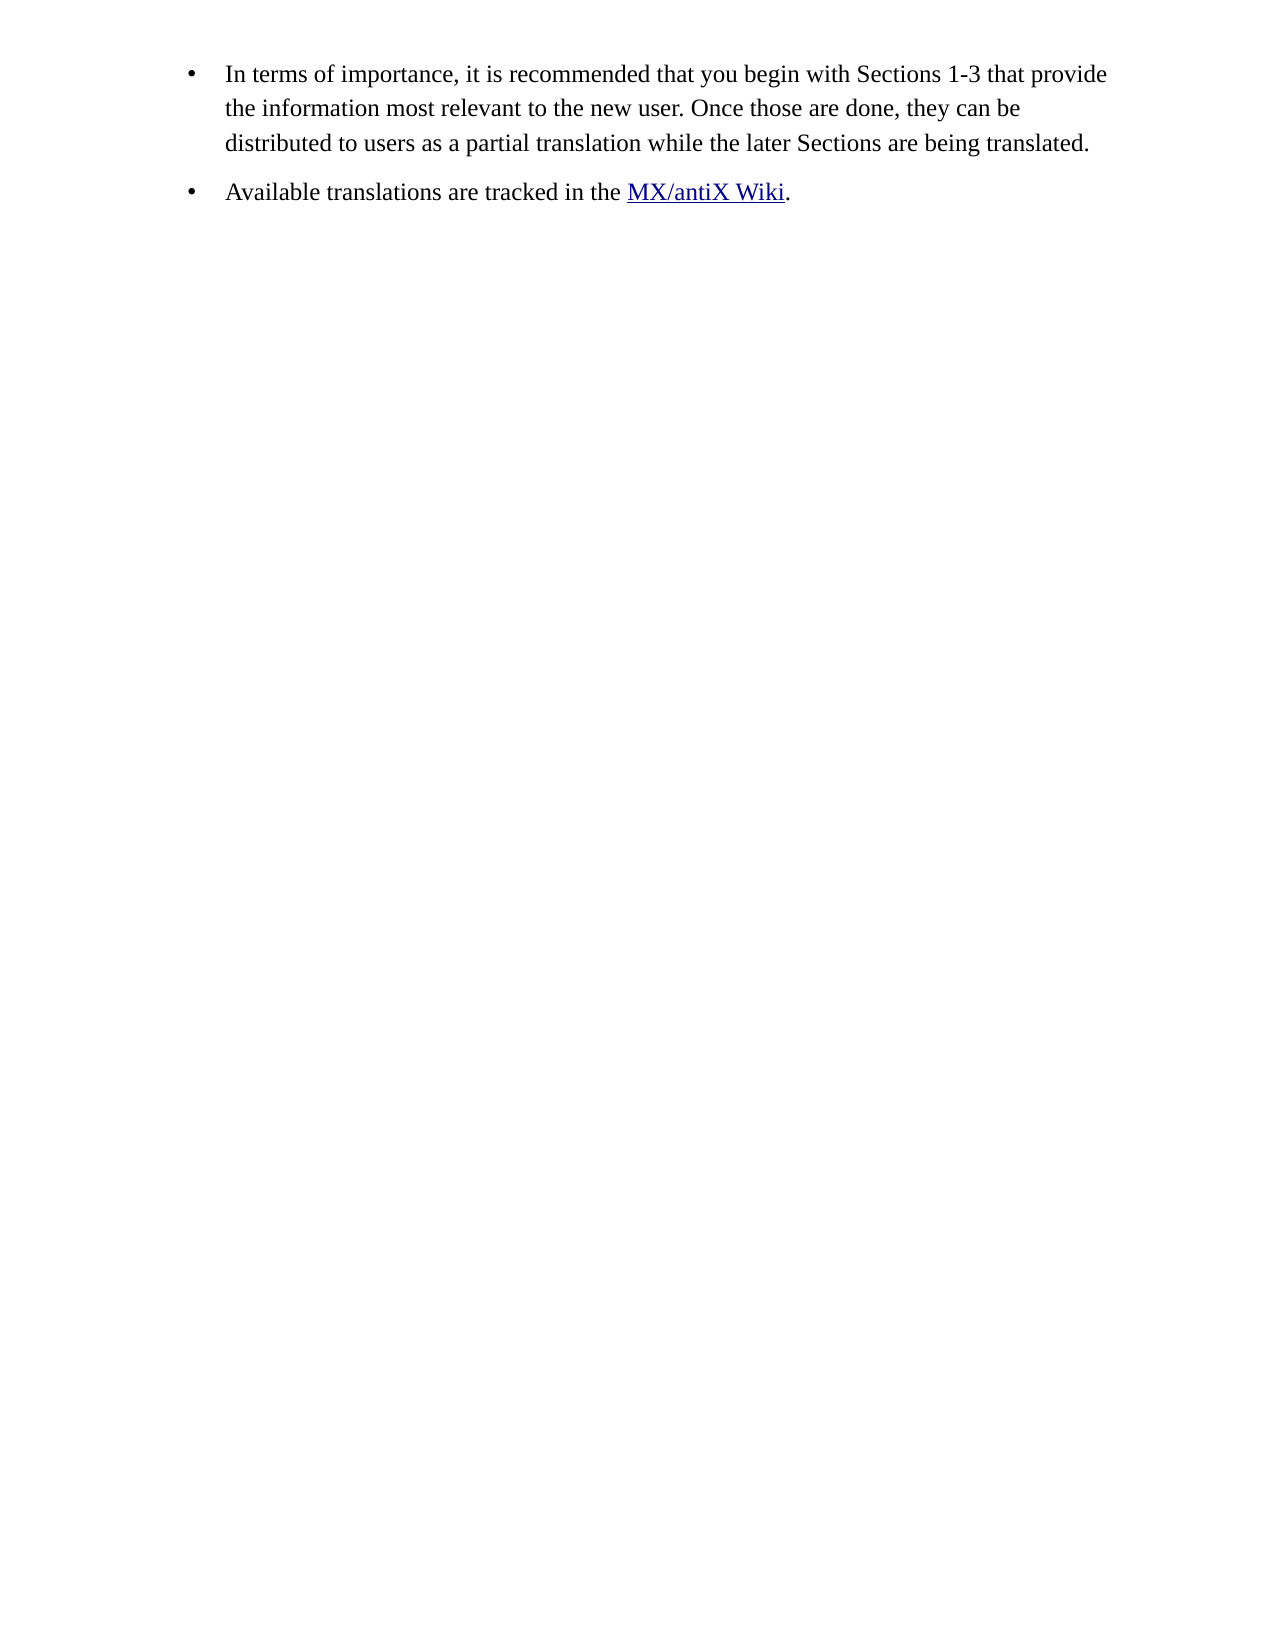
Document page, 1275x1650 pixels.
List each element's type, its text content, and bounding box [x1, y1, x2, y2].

list In terms of importance, it is recommended that you begin with Sections 1-3 that provide the information most relevant to the new user. Once those are done, they can be distributed to users as a partial translation while the later Sections are being translated. [187, 59, 1125, 157]
list Available translations are tracked in the MX/antiX Wiki. [187, 177, 1125, 206]
